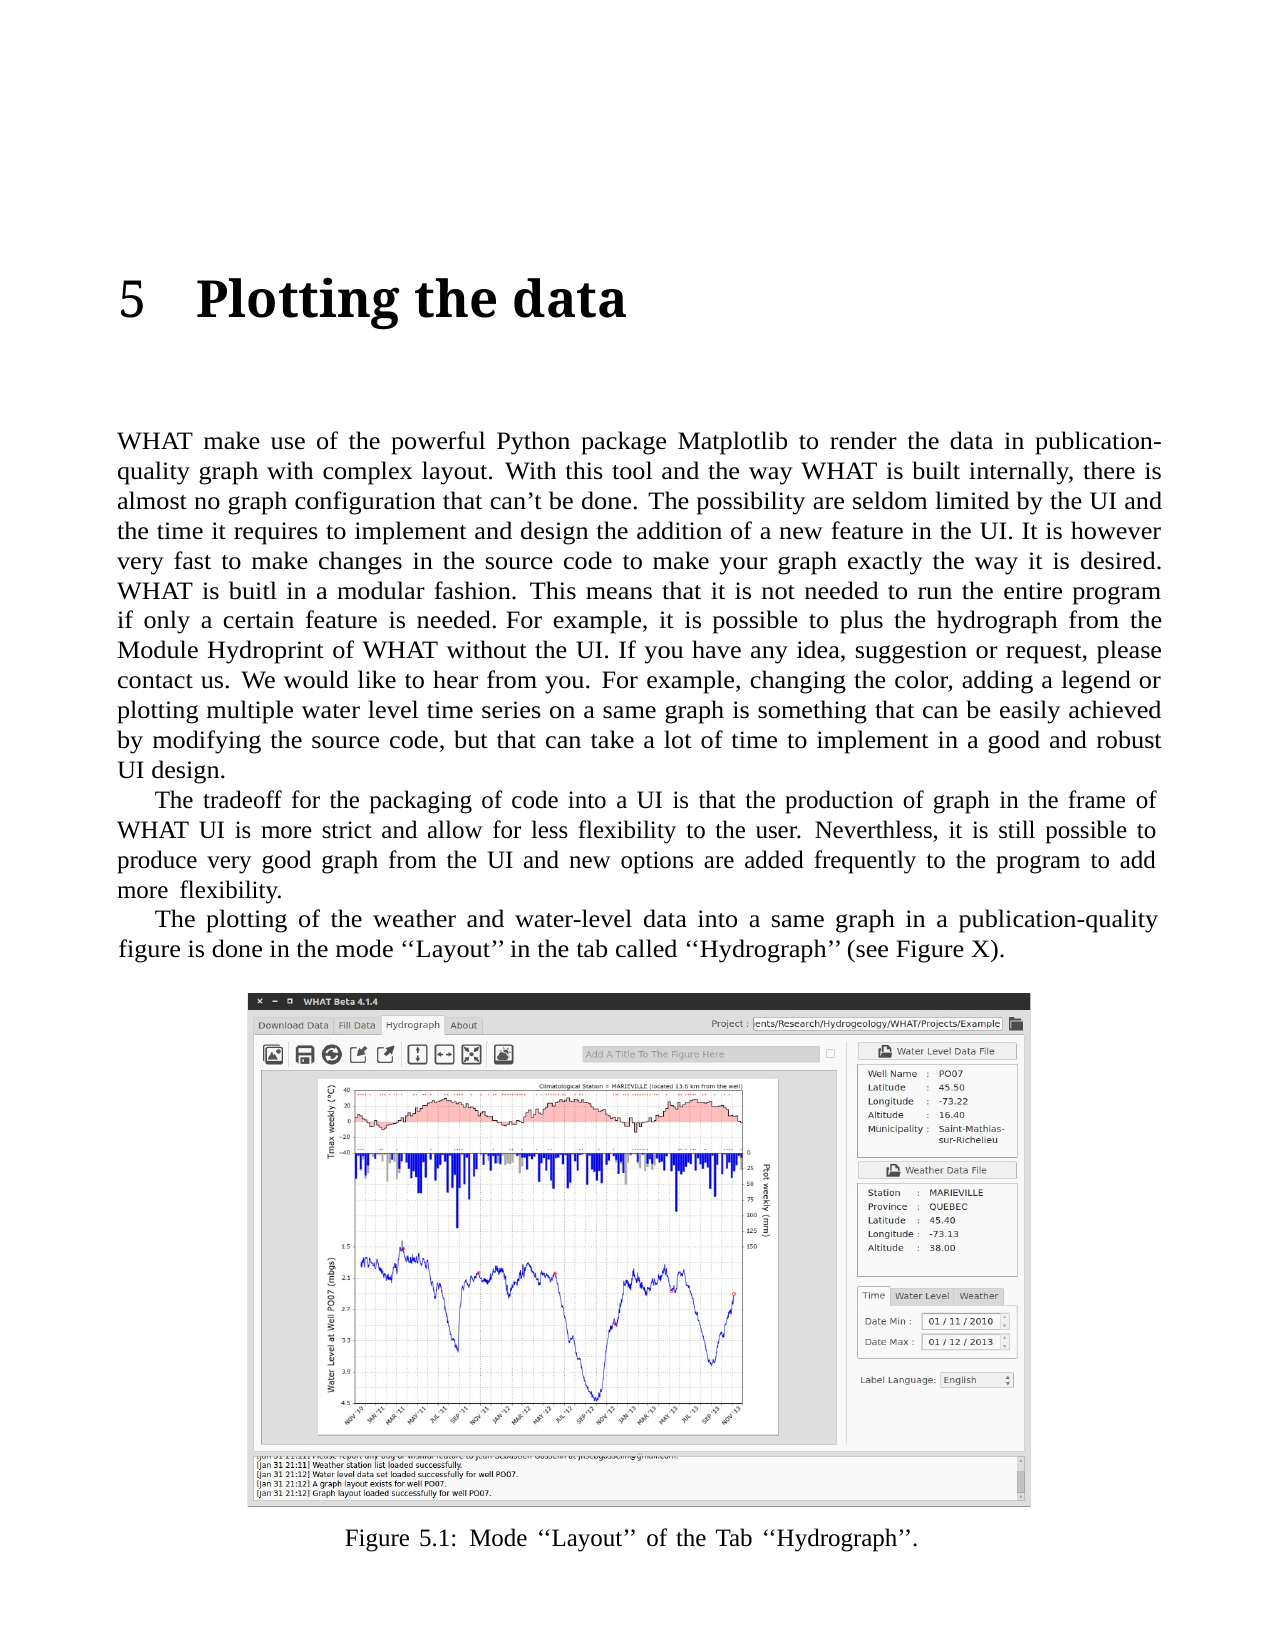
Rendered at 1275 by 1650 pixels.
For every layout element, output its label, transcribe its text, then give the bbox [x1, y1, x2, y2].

list Plotting the data [118, 263, 1173, 332]
text The plotting of the weather and water-level data into a same graph in a publication-quality figure is done in the mode ‘‘Layout’’ in the tab called ‘‘Hydrograph’’ (see Figure X). [118, 904, 1158, 963]
picture [247, 993, 1031, 1507]
text WHAT make use of the powerful Python package Matplotlib to render the data in publication- quality graph with complex layout. With this tool and the way WHAT is built internally, there is almost no graph configuration that can’t be done. The possibility are seldom limited by the UI and the time it requires to implement and design the addition of a new feature in the UI. It is however very fast to make changes in the source code to make your graph exactly the way it is desired. WHAT is buitl in a modular fashion. This means that it is not needed to run the entire program if only a certain feature is needed. For example, it is possible to plus the hydrograph from the Module Hydroprint of WHAT without the UI. If you have any idea, suggestion or request, please contact us. We would like to hear from you. For example, changing the color, adding a legend or plotting multiple water level time series on a same graph is something that can be easily achieved by modifying the source code, but that can take a lot of time to implement in a good and robust UI design. [117, 426, 1162, 784]
text Figure 5.1: Mode ‘‘Layout’’ of the Tab ‘‘Hydrograph’’. [344, 1523, 1173, 1552]
text The tradeoff for the packaging of code into a UI is that the production of graph in the frame of WHAT UI is more strict and allow for less flexibility to the user. Neverthless, it is still possible to produce very good graph from the UI and new options are added frequently to the program to add more flexibility. [117, 785, 1157, 903]
